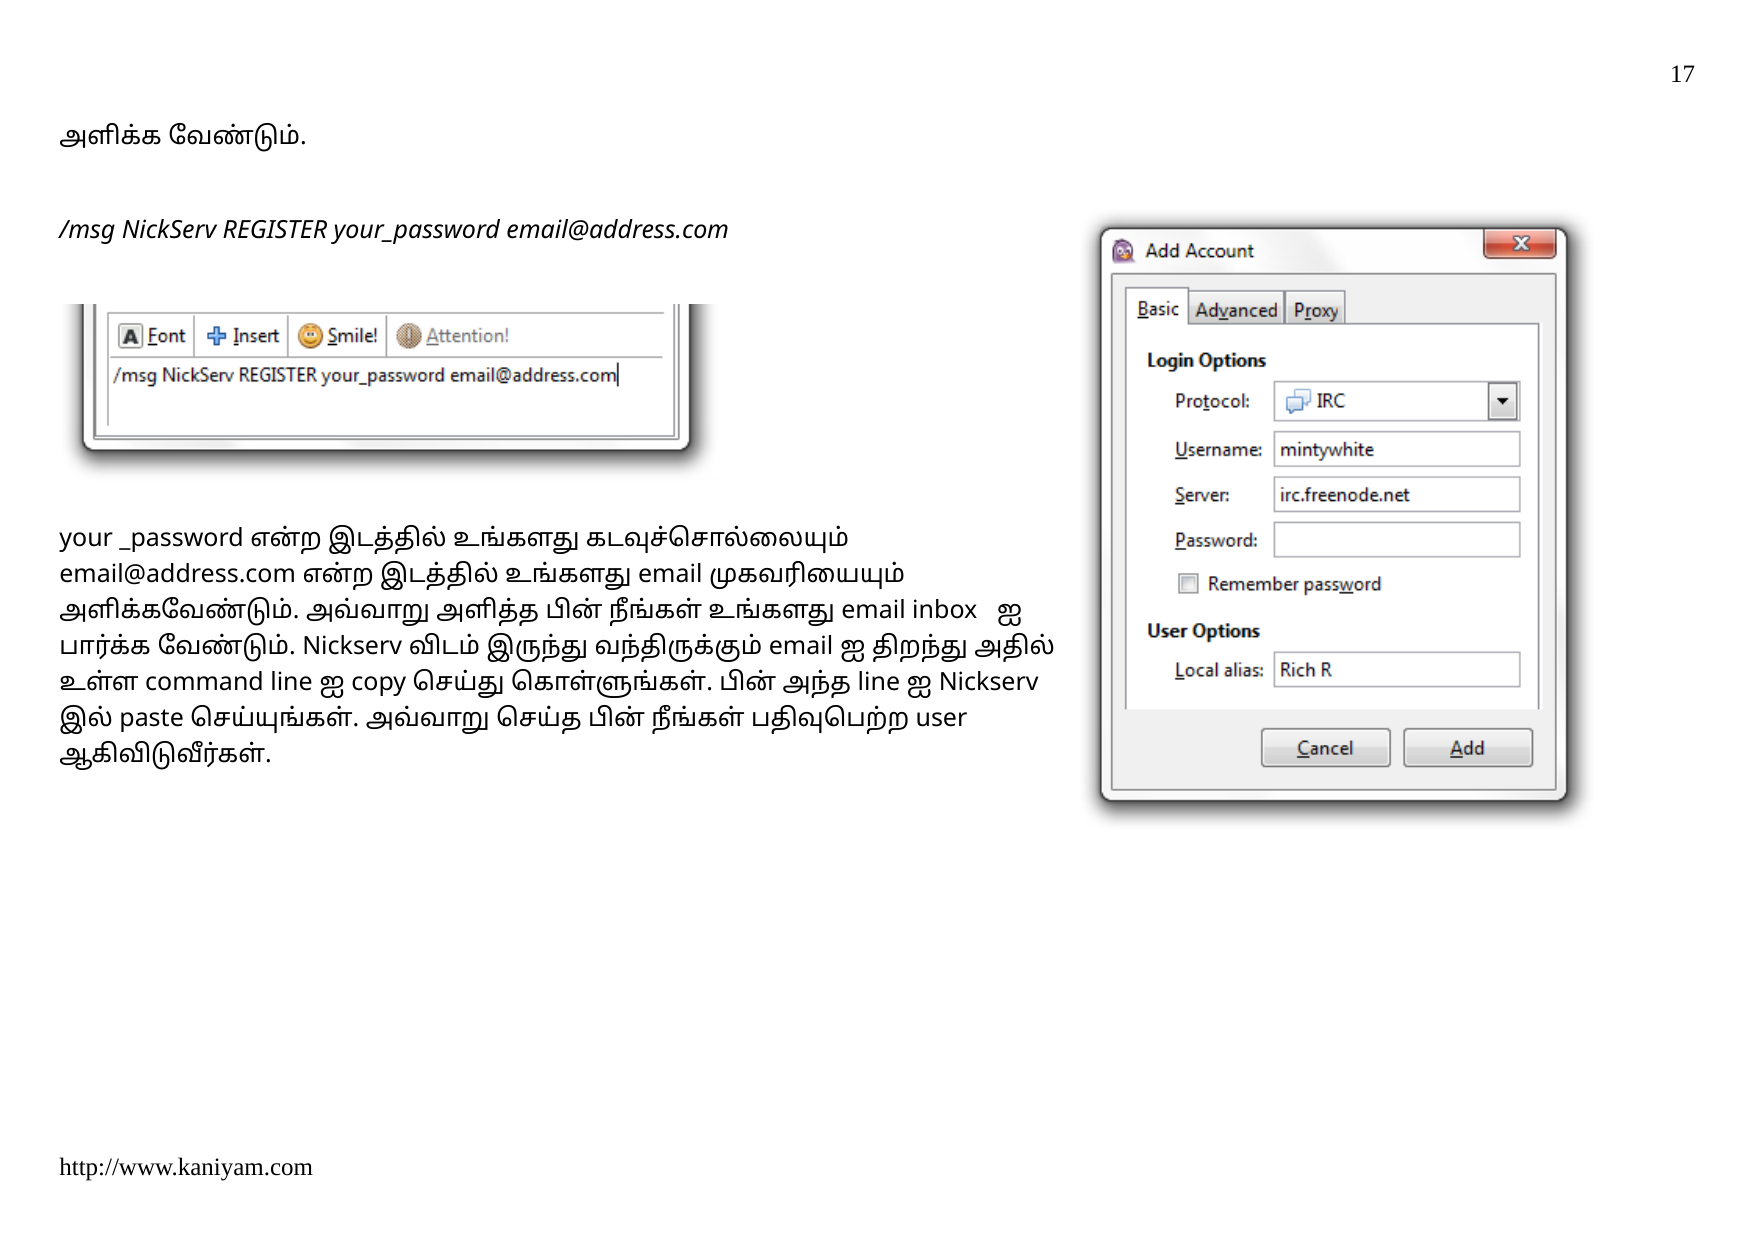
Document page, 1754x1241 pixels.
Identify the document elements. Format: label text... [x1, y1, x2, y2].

text அளிக்க வேண்டும். [59, 117, 1695, 153]
text [1596, 304, 1695, 772]
text your _password என்ற இடத்தில் உங்களது கடவுச்சொல்லையும் email@address.com என்ற இடத்தில் உங்களது email முகவரியையும் அளிக்கவேண்டும். அவ்வாறு அளித்த பின் நீங்கள் உங்களது email inbox ஐ பார்க்க வேண்டும். Nickserv விடம் இருந்து வந்திருக்கும் email ஐ திறந்து அதில் உள்ள command line ஐ copy செய்து கொள்ளுங்கள். பின் அந்த line ஐ Nickserv இல் paste செய்யுங்கள். அவ்வாறு செய்த பின் நீங்கள் பதிவுபெற்ற user ஆகிவிடுவீர்கள். [59, 304, 1080, 772]
text [1596, 212, 1695, 246]
picture [59, 304, 719, 486]
text /msg NickServ REGISTER your_password email@address.com [59, 212, 1080, 246]
picture [1080, 206, 1596, 830]
